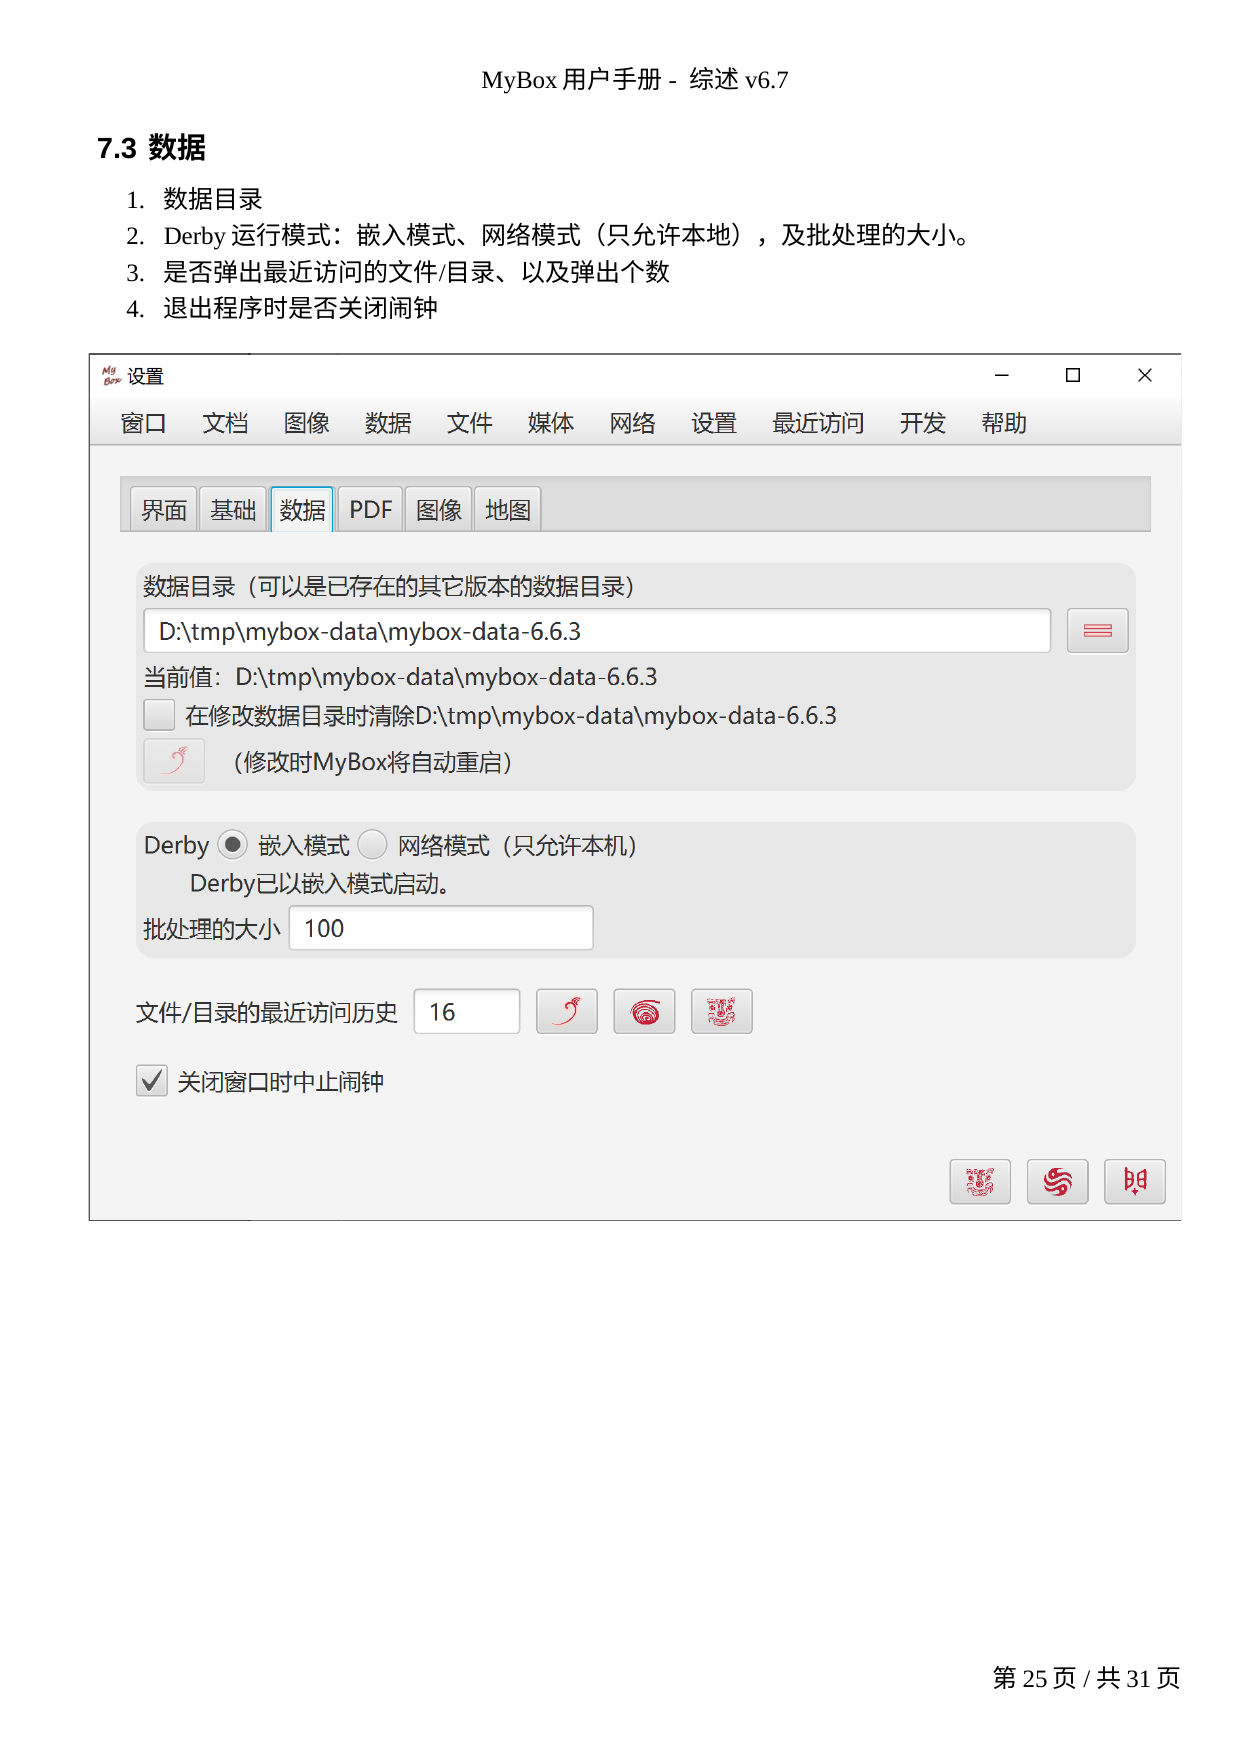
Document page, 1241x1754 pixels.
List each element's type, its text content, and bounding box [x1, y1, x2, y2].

list 退出程序时是否关闭闹钟 [126, 288, 1181, 324]
subtitle 数据 [88, 125, 1181, 167]
list 是否弹出最近访问的文件/目录、以及弹出个数 [126, 252, 1181, 288]
list 数据目录 [126, 179, 1181, 216]
picture [88, 353, 1182, 1221]
list Derby运行模式：嵌入模式、网络模式（只允许本地），及批处理的大小。 [126, 216, 1181, 252]
